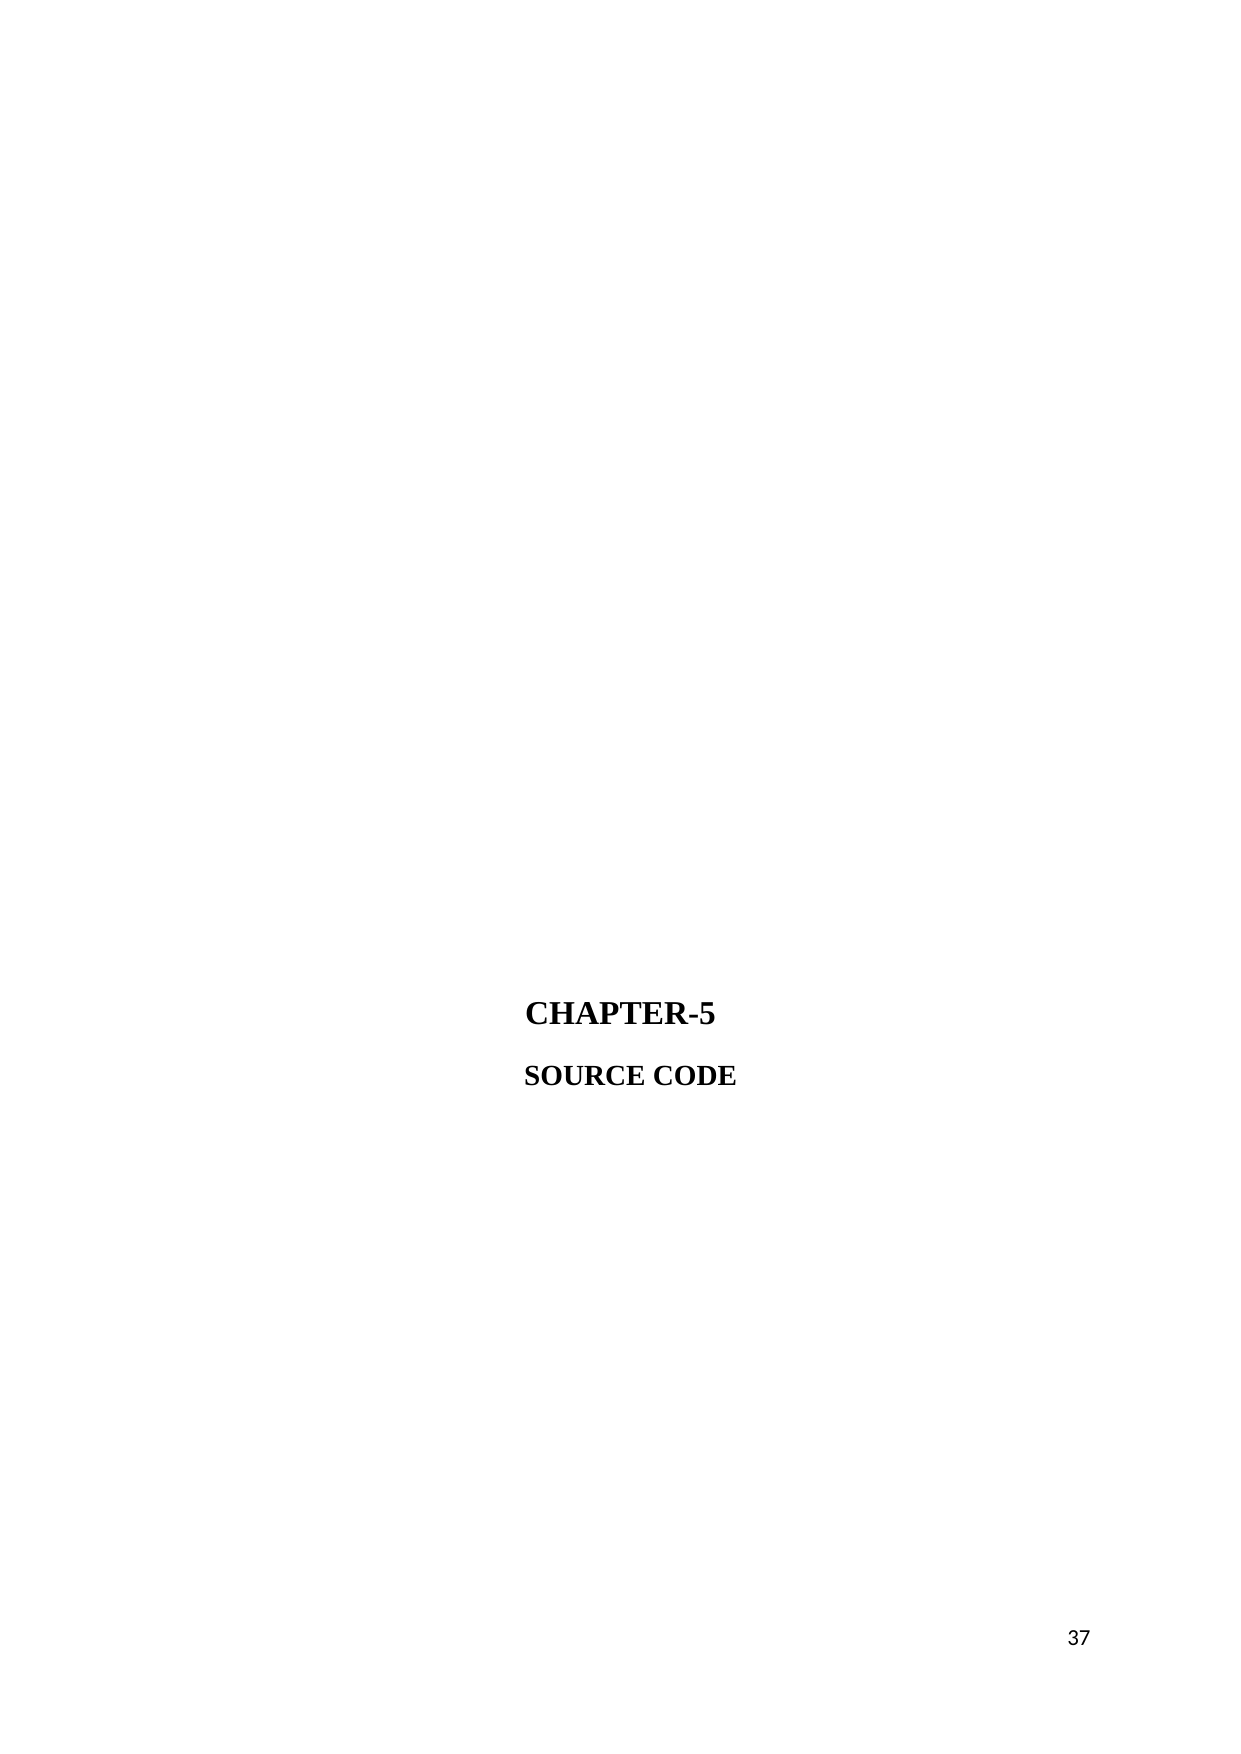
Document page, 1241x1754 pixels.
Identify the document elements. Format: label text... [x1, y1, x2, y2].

subtitle CHAPTER-5 [450, 994, 1090, 1032]
subtitle SOURCE CODE [225, 1058, 1090, 1092]
